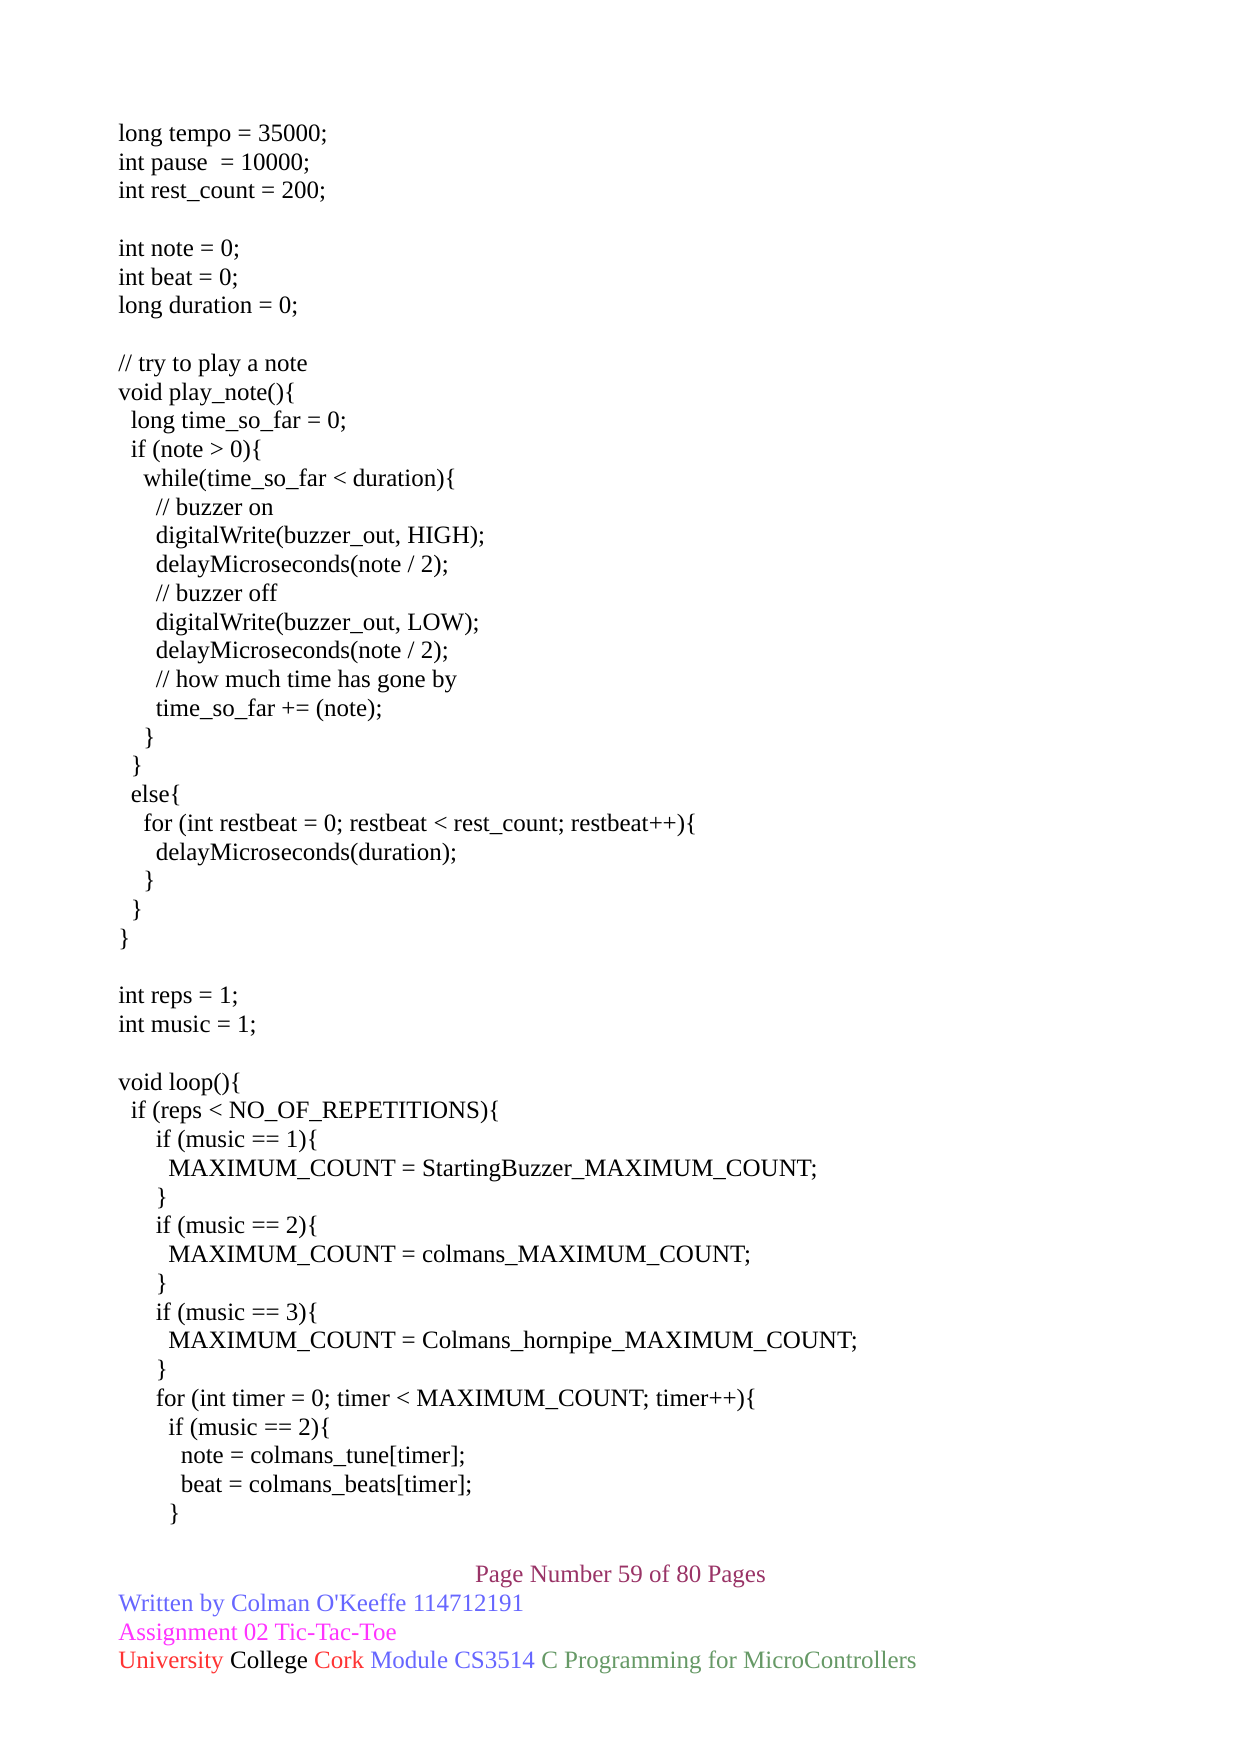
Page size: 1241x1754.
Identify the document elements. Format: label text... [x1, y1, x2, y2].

text } [118, 866, 1122, 894]
text } [118, 1182, 1122, 1211]
text int reps = 1; [118, 981, 1122, 1009]
text beat = colmans_beats[timer]; [118, 1469, 1122, 1498]
text time_so_far += (note); [118, 693, 1122, 722]
text if (music == 1){ [118, 1124, 1122, 1153]
text MAXIMUM_COUNT = colmans_MAXIMUM_COUNT; [118, 1239, 1122, 1268]
text note = colmans_tune[timer]; [118, 1441, 1122, 1469]
text } [118, 1268, 1122, 1297]
text // how much time has gone by [118, 664, 1122, 693]
text void loop(){ [118, 1067, 1122, 1096]
text // try to play a note [118, 348, 1122, 377]
text } [118, 1498, 1122, 1527]
text for (int timer = 0; timer < MAXIMUM_COUNT; timer++){ [118, 1383, 1122, 1412]
text int music = 1; [118, 1009, 1122, 1038]
text if (music == 3){ [118, 1297, 1122, 1326]
text delayMicroseconds(duration); [118, 837, 1122, 866]
text if (note > 0){ [118, 434, 1122, 463]
text if (reps < NO_OF_REPETITIONS){ [118, 1096, 1122, 1124]
text } [118, 722, 1122, 751]
text int beat = 0; [118, 262, 1122, 291]
text for (int restbeat = 0; restbeat < rest_count; restbeat++){ [118, 808, 1122, 837]
text int rest_count = 200; [118, 176, 1122, 204]
text if (music == 2){ [118, 1412, 1122, 1441]
text } [118, 923, 1122, 952]
text digitalWrite(buzzer_out, LOW); [118, 607, 1122, 636]
text long time_so_far = 0; [118, 406, 1122, 434]
text delayMicroseconds(note / 2); [118, 549, 1122, 578]
text } [118, 894, 1122, 923]
text while(time_so_far < duration){ [118, 463, 1122, 492]
text int note = 0; [118, 233, 1122, 262]
text long tempo = 35000; [118, 118, 1122, 147]
text // buzzer on [118, 492, 1122, 521]
text MAXIMUM_COUNT = Colmans_hornpipe_MAXIMUM_COUNT; [118, 1326, 1122, 1354]
text MAXIMUM_COUNT = StartingBuzzer_MAXIMUM_COUNT; [118, 1153, 1122, 1182]
text } [118, 1354, 1122, 1383]
text digitalWrite(buzzer_out, HIGH); [118, 521, 1122, 549]
text } [118, 751, 1122, 779]
text void play_note(){ [118, 377, 1122, 406]
text long duration = 0; [118, 291, 1122, 319]
text // buzzer off [118, 578, 1122, 607]
text else{ [118, 779, 1122, 808]
text delayMicroseconds(note / 2); [118, 636, 1122, 664]
text int pause = 10000; [118, 147, 1122, 176]
text if (music == 2){ [118, 1211, 1122, 1239]
